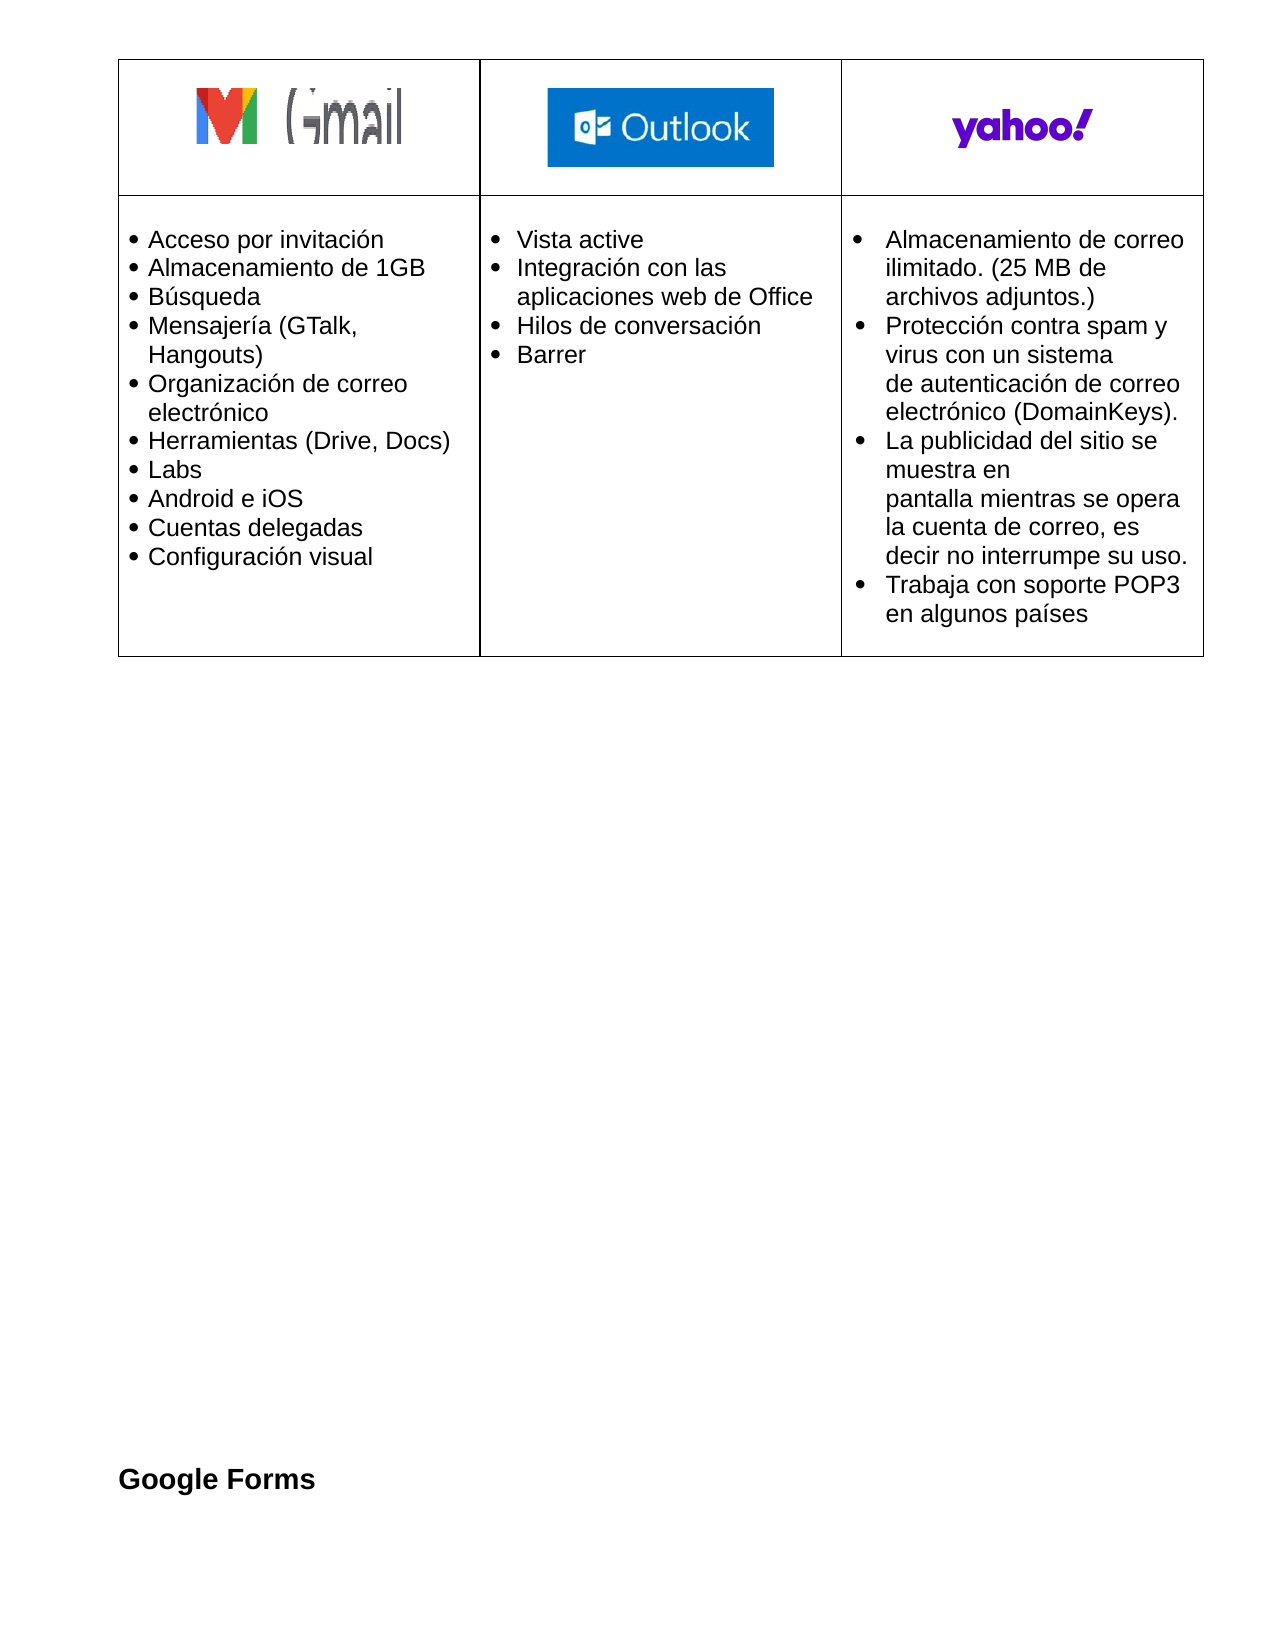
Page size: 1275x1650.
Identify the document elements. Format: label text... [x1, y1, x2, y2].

table_header [119, 60, 479, 195]
table_cell Acceso por invitación Almacenamiento de 1GB Búsqueda Mensajería (GTalk, Hangouts) Organización de correo electrónico Herramientas (Drive, Docs) Labs Android e iOS Cuentas delegadas Configuración visual [119, 196, 479, 656]
table_cell Almacenamiento de correo ilimitado. (25 MB de archivos adjuntos.) Protección contra spam y virus con un sistema de autenticación de correo electrónico (DomainKeys). La publicidad del sitio se muestra en pantalla mientras se opera la cuenta de correo, es decir no interrumpe su uso. Trabaja con soporte POP3 en algunos países [842, 196, 1203, 656]
table_cell Vista active Integración con las aplicaciones web de Office Hilos de conversación Barrer [481, 196, 841, 656]
table_header [842, 60, 1203, 195]
table_header [481, 60, 841, 195]
text Google Forms [118, 1462, 1205, 1496]
